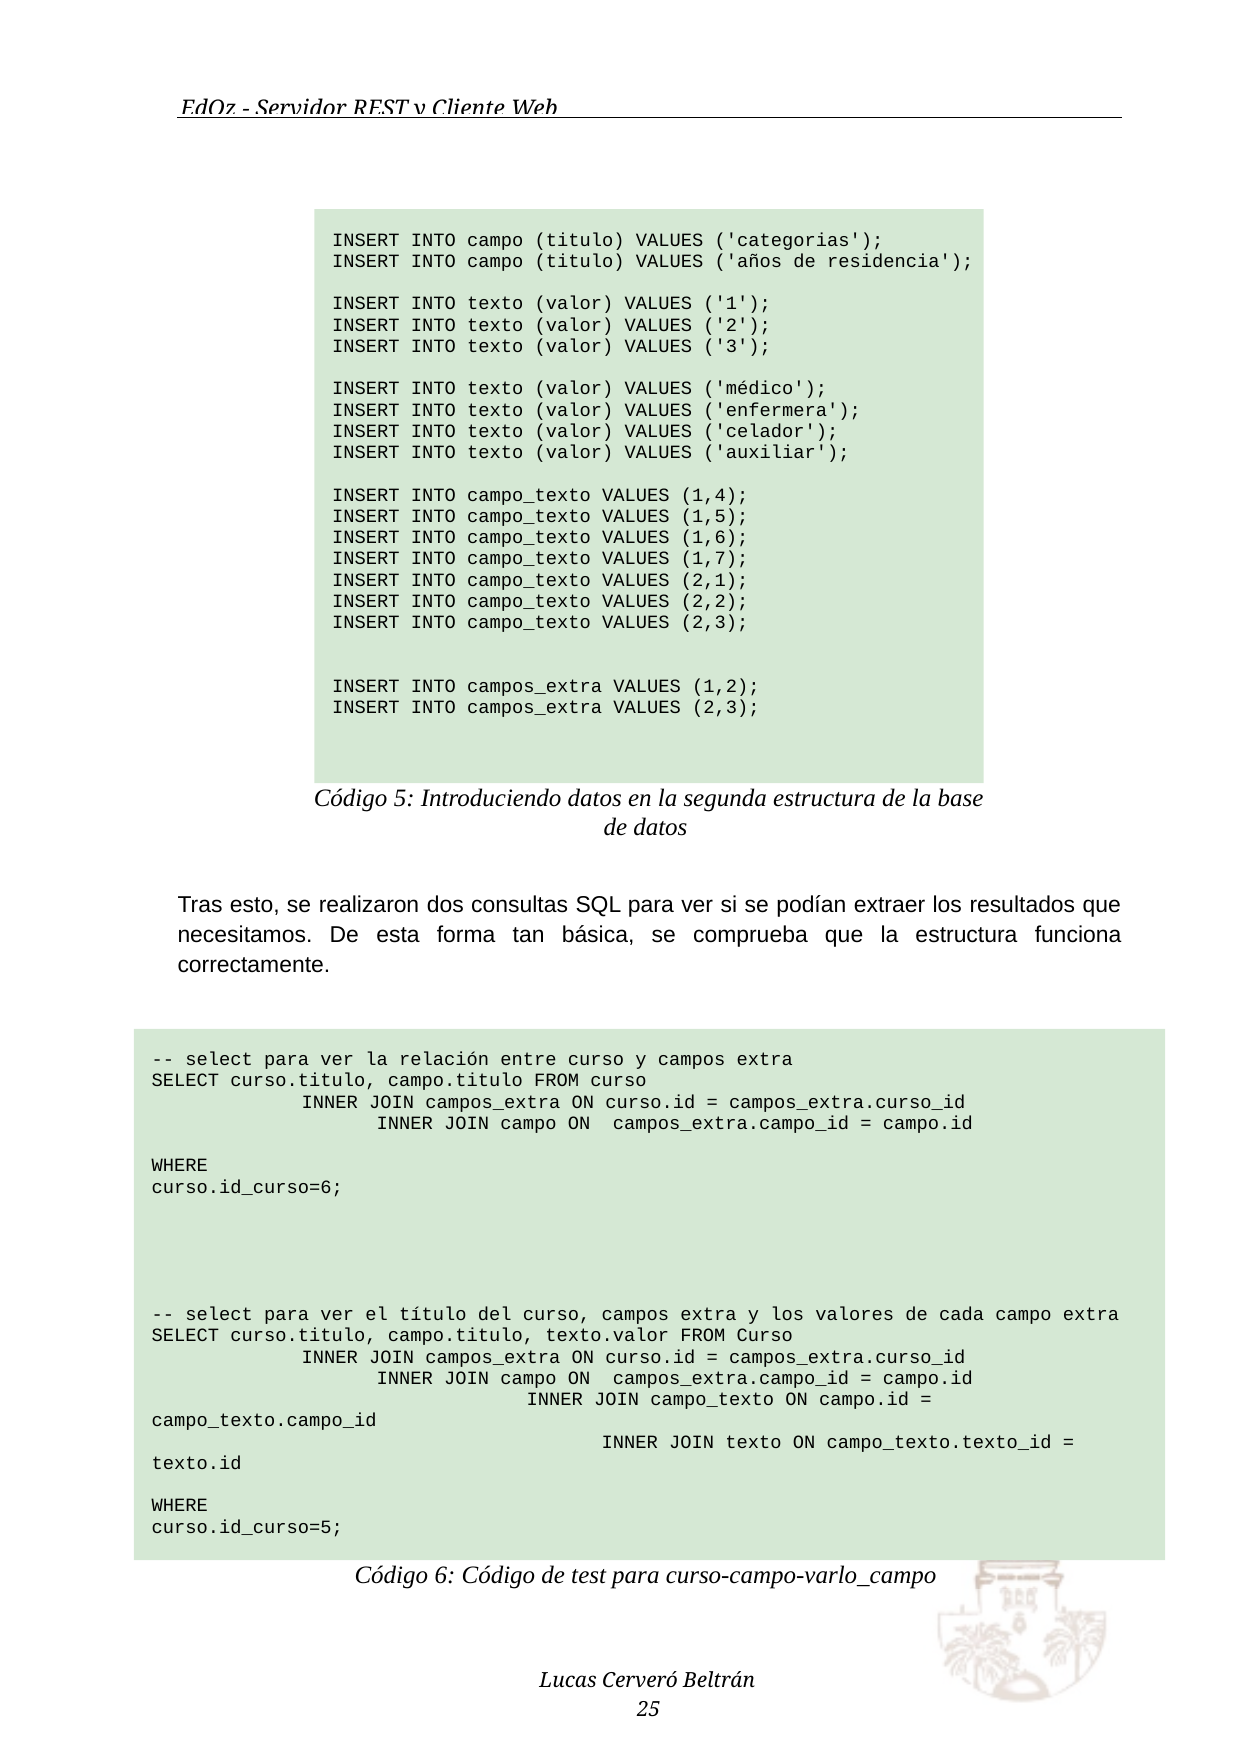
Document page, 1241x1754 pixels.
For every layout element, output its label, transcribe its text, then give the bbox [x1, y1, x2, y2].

text Código 6: Código de test para curso-campo-varlo_campo [134, 1561, 1165, 1589]
text Código 5: Introduciendo datos en la segunda estructura de la base de datos [309, 217, 990, 841]
text Tras esto, se realizaron dos consultas SQL para ver si se podían extraer los resultados que necesitamos. De esta forma tan básica, se comprueba que la estructura funciona correctamente. [177, 891, 1122, 977]
